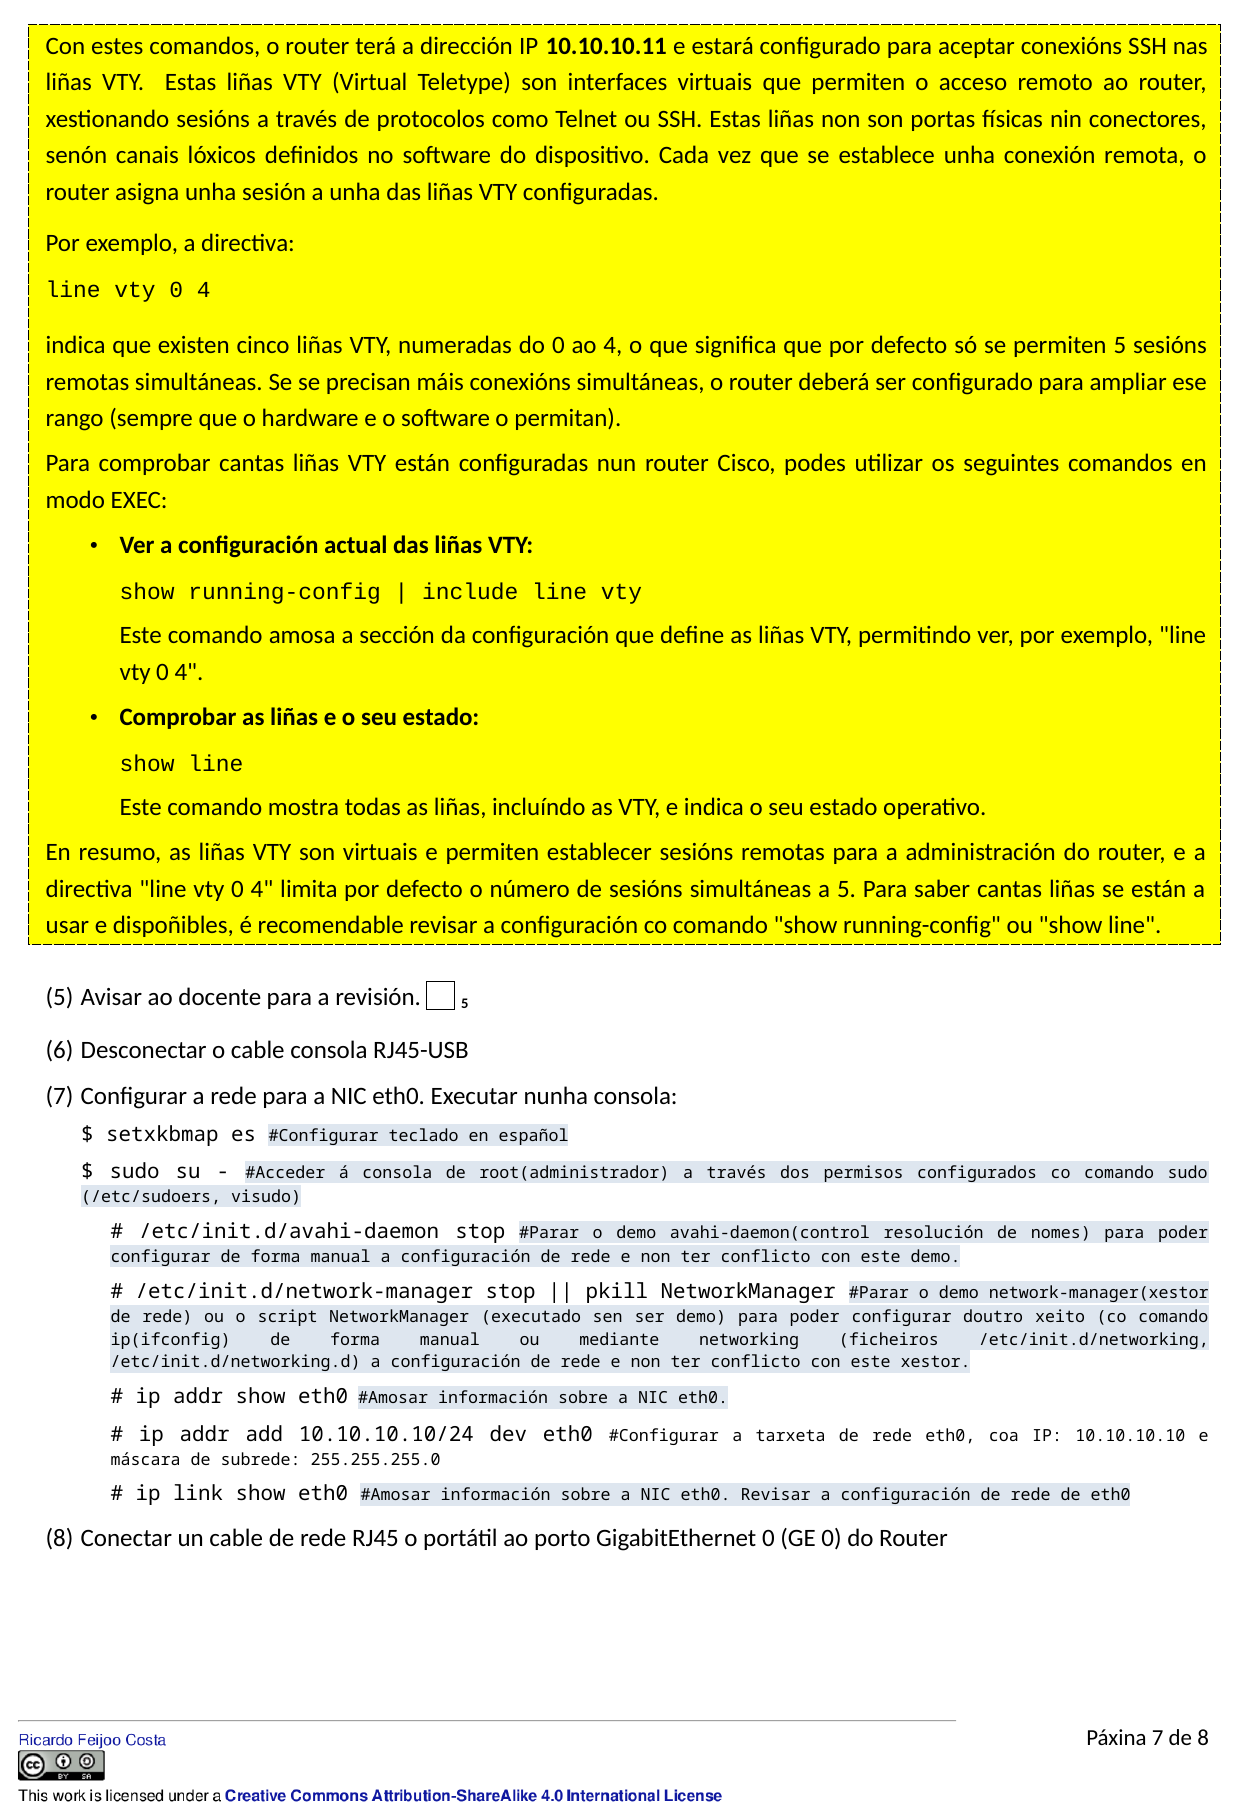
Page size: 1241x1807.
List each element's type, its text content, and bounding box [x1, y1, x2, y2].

list # ip addr add 10.10.10.10/24 dev eth0 #Configurar a tarxeta de rede eth0, coa IP: 10.10.10.10 e máscara de subrede: 255.255.255.0 [75, 1419, 1209, 1470]
list $ sudo su - #Acceder á consola de root(administrador) a través dos permisos configurados co comando sudo (/etc/sudoers, visudo) [45, 1156, 1209, 1207]
list # ip link show eth0 #Amosar información sobre a NIC eth0. Revisar a configuración de rede de eth0 [75, 1478, 1209, 1507]
list Este comando amosa a sección da configuración que define as liñas VTY, permitindo ver, por exemplo, "line vty 0 4". [90, 619, 1209, 686]
list Avisar ao docente para a revisión. 5 [45, 981, 1209, 1012]
list show line [90, 752, 1209, 778]
text Para comprobar cantas liñas VTY están configuradas nun router Cisco, podes utilizar os seguintes comandos en modo EXEC: [45, 448, 1209, 515]
list Este comando mostra todas as liñas, incluíndo as VTY, e indica o seu estado operativo. [90, 791, 1209, 822]
picture [8, 1715, 957, 1806]
text En resumo, as liñas VTY son virtuais e permiten establecer sesións remotas para a administración do router, e a directiva "line vty 0 4" limita por defecto o número de sesións simultáneas a 5. Para saber cantas liñas se están a usar e dispoñibles, é recomendable revisar a configuración co comando "show running-config" ou "show line". [45, 837, 1209, 940]
list Desconectar o cable consola RJ45-USB [45, 1034, 1209, 1065]
list $ setxkbmap es #Configurar teclado en español [45, 1119, 1209, 1148]
list Comprobar as liñas e o seu estado: [90, 701, 1209, 732]
list Conectar un cable de rede RJ45 o portátil ao porto GigabitEthernet 0 (GE 0) do Router [45, 1522, 1209, 1552]
list # ip addr show eth0 #Amosar información sobre a NIC eth0. [75, 1381, 1209, 1410]
list show running-config | include line vty [90, 581, 1209, 607]
list # /etc/init.d/avahi-daemon stop #Parar o demo avahi-daemon(control resolución de nomes) para poder configurar de forma manual a configuración de rede e non ter conflicto con este demo. [75, 1216, 1209, 1267]
list Ver a configuración actual das liñas VTY: [90, 529, 1209, 560]
list # /etc/init.d/network-manager stop || pkill NetworkManager #Parar o demo network-manager(xestor de rede) ou o script NetworkManager (executado sen ser demo) para poder configurar doutro xeito (co comando ip(ifconfig) de forma manual ou mediante networking (ficheiros /etc/init.d/networking, /etc/init.d/networking.d) a configuración de rede e non ter conflicto con este xestor. [75, 1276, 1209, 1373]
list Configurar a rede para a NIC eth0. Executar nunha consola: [45, 1080, 1209, 1110]
text indica que existen cinco liñas VTY, numeradas do 0 ao 4, o que significa que por defecto só se permiten 5 sesións remotas simultáneas. Se se precisan máis conexións simultáneas, o router deberá ser configurado para ampliar ese rango (sempre que o hardware e o software o permitan). [45, 329, 1209, 433]
text line vty 0 4 [45, 278, 1209, 304]
text Por exemplo, a directiva: [45, 227, 1209, 258]
text Con estes comandos, o router terá a dirección IP 10.10.10.11 e estará configurado para aceptar conexións SSH nas liñas VTY. Estas liñas VTY (Virtual Teletype) son interfaces virtuais que permiten o acceso remoto ao router, xestionando sesións a través de protocolos como Telnet ou SSH. Estas liñas non son portas físicas nin conectores, senón canais lóxicos definidos no software do dispositivo. Cada vez que se establece unha conexión remota, o router asigna unha sesión a unha das liñas VTY configuradas. [45, 30, 1209, 207]
